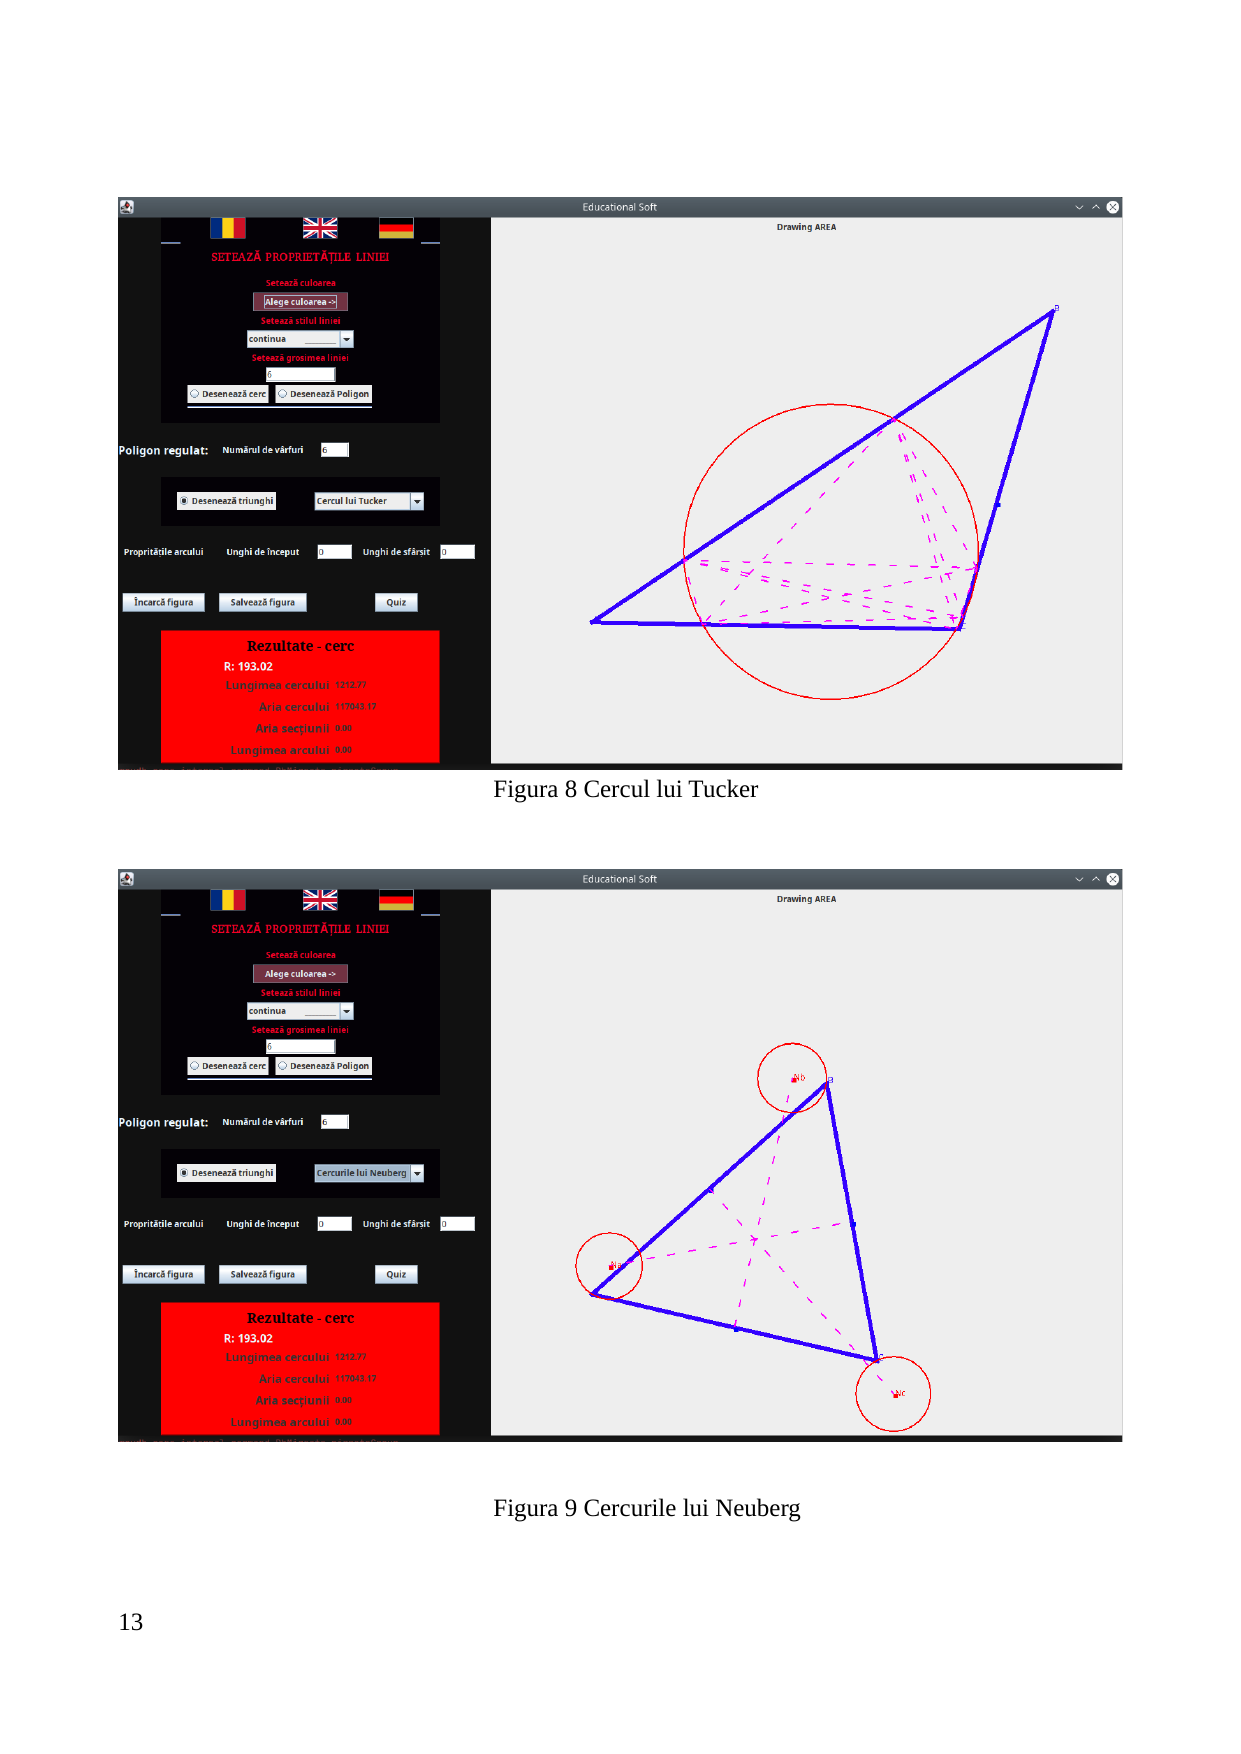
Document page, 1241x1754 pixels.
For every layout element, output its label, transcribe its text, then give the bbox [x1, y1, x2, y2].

picture [118, 869, 1123, 1442]
picture [118, 197, 1123, 770]
text Figura 9 Cercurile lui Neuberg [118, 1493, 1122, 1522]
text Figura 8 Cercul lui Tucker [118, 770, 1122, 803]
